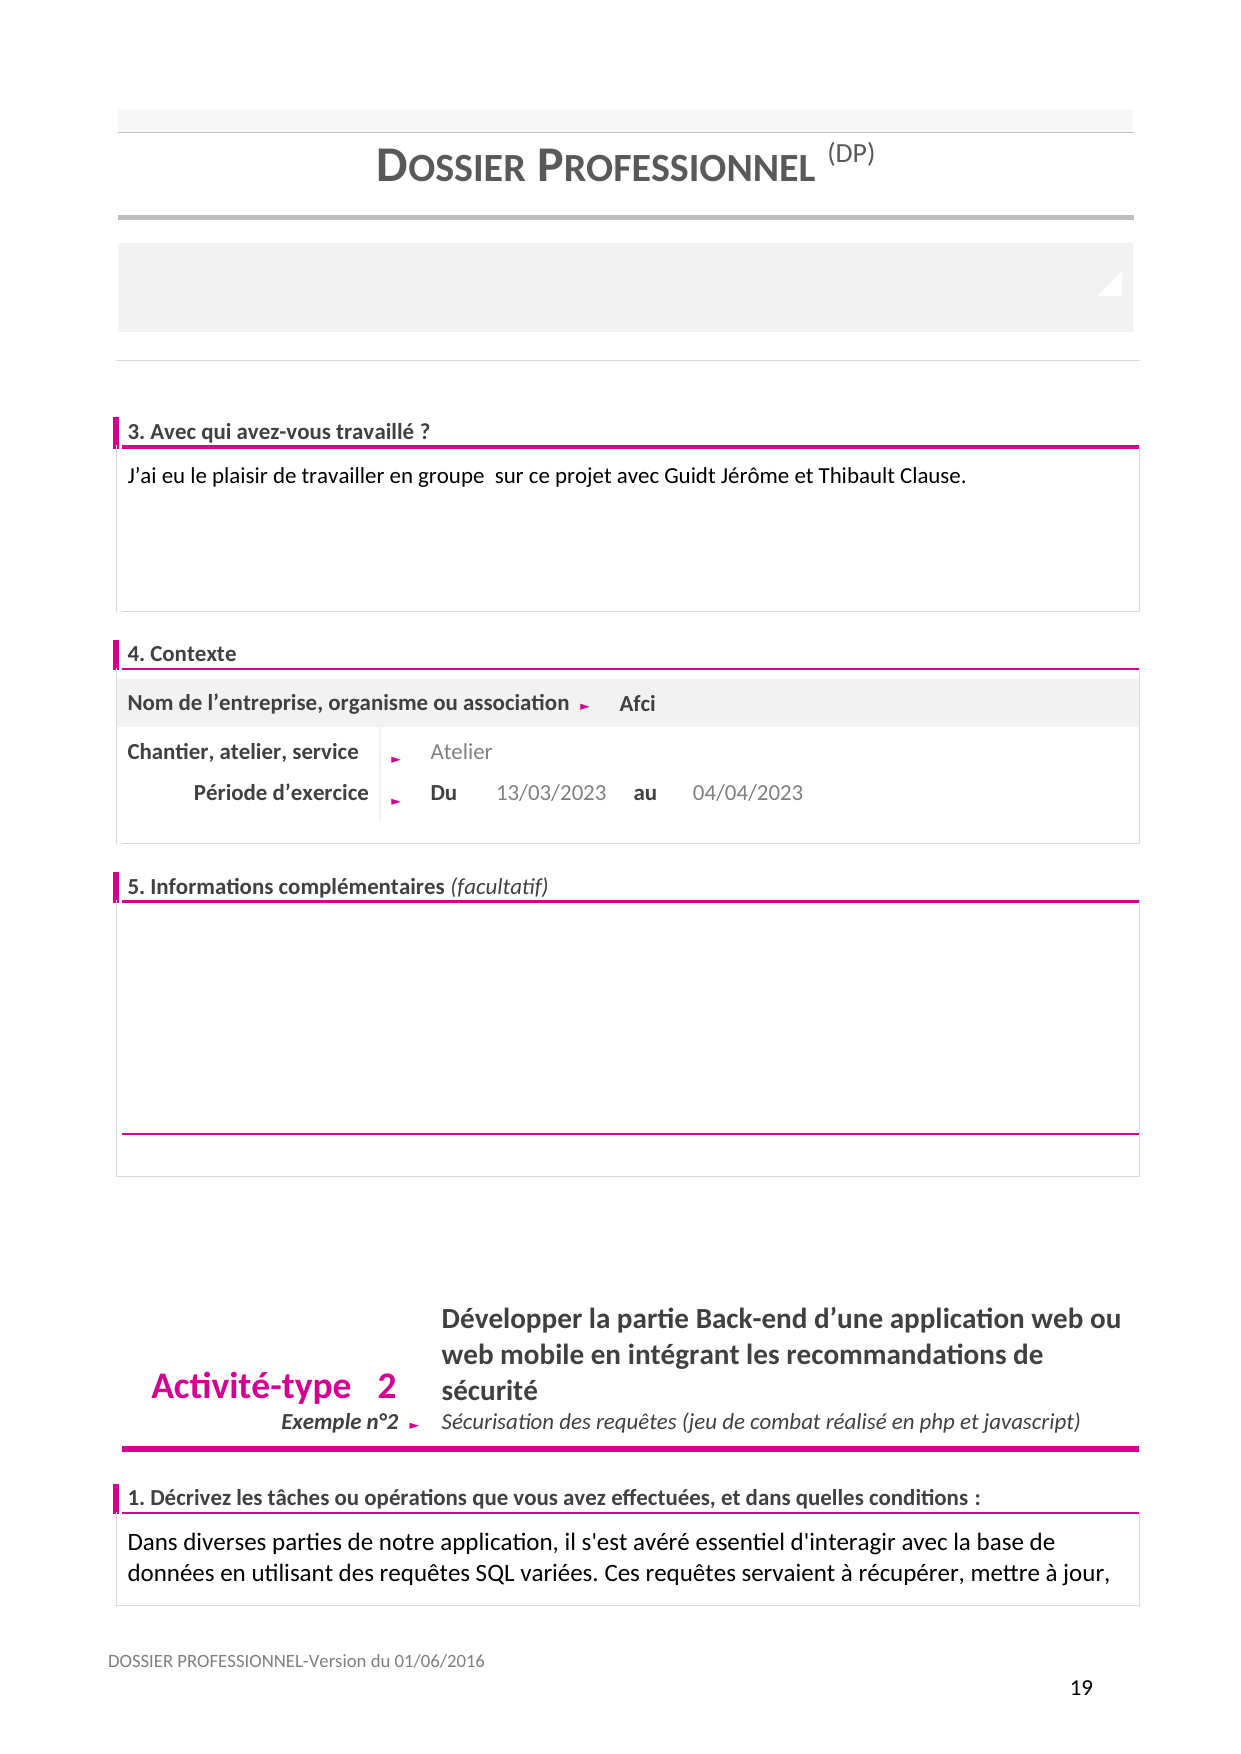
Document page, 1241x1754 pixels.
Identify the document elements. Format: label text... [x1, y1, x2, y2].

table_cell 5. Informations complémentaires (facultatif) [119, 872, 1139, 900]
table_cell [430, 1452, 1139, 1483]
table_cell [381, 727, 1139, 737]
table_cell 13/03/2023 [485, 778, 622, 819]
table_cell 4. Contexte [119, 640, 1139, 668]
table_cell Nom de l’entreprise, organisme ou association ► [117, 679, 608, 727]
table_cell Du [419, 778, 484, 819]
table_cell ► [381, 778, 419, 819]
table_cell 3. Avec qui avez-vous travaillé ? [119, 417, 1139, 445]
table_cell [117, 668, 608, 679]
table_cell Atelier [419, 737, 1139, 778]
table_header [430, 1230, 1139, 1301]
table_cell [116, 843, 1139, 872]
table_cell [608, 670, 1139, 679]
table_cell Sécurisation des requêtes (jeu de combat réalisé en php et javascript) [430, 1408, 1139, 1446]
table_cell Exemple n°2 ► [116, 1408, 430, 1446]
table_cell 1. Décrivez les tâches ou opérations que vous avez effectuées, et dans quelles conditions : [119, 1484, 1139, 1512]
table_header [366, 1230, 430, 1301]
table_cell Période d’exercice [117, 778, 379, 819]
table_cell Activité-type [116, 1301, 366, 1407]
table_header [116, 1230, 366, 1301]
table_cell Chantier, atelier, service [117, 737, 379, 778]
table_cell [117, 1133, 1139, 1176]
table_cell [116, 1446, 430, 1483]
table_cell J’ai eu le plaisir de travailler en groupe sur ce projet avec Guidt Jérôme et Thibault Clause. [117, 445, 1139, 611]
table_cell ► [381, 737, 419, 778]
table_cell [116, 611, 1139, 639]
table_cell [117, 727, 379, 737]
table_cell [117, 900, 1139, 1133]
table_cell 2 [366, 1301, 430, 1407]
table_cell Développer la partie Back-end d’une application web ou web mobile en intégrant les recommandations de sécurité [430, 1301, 1139, 1407]
table_cell Afci [608, 679, 1139, 727]
table_cell au [622, 778, 681, 819]
table_cell Dans diverses parties de notre application, il s'est avéré essentiel d'interagir avec la base de données en utilisant des requêtes SQL variées. Ces requêtes servaient à récupérer, mettre à jour, [117, 1512, 1139, 1605]
table_cell [116, 361, 1139, 417]
table_cell 04/04/2023 [681, 778, 1139, 819]
table_cell [117, 820, 1139, 843]
